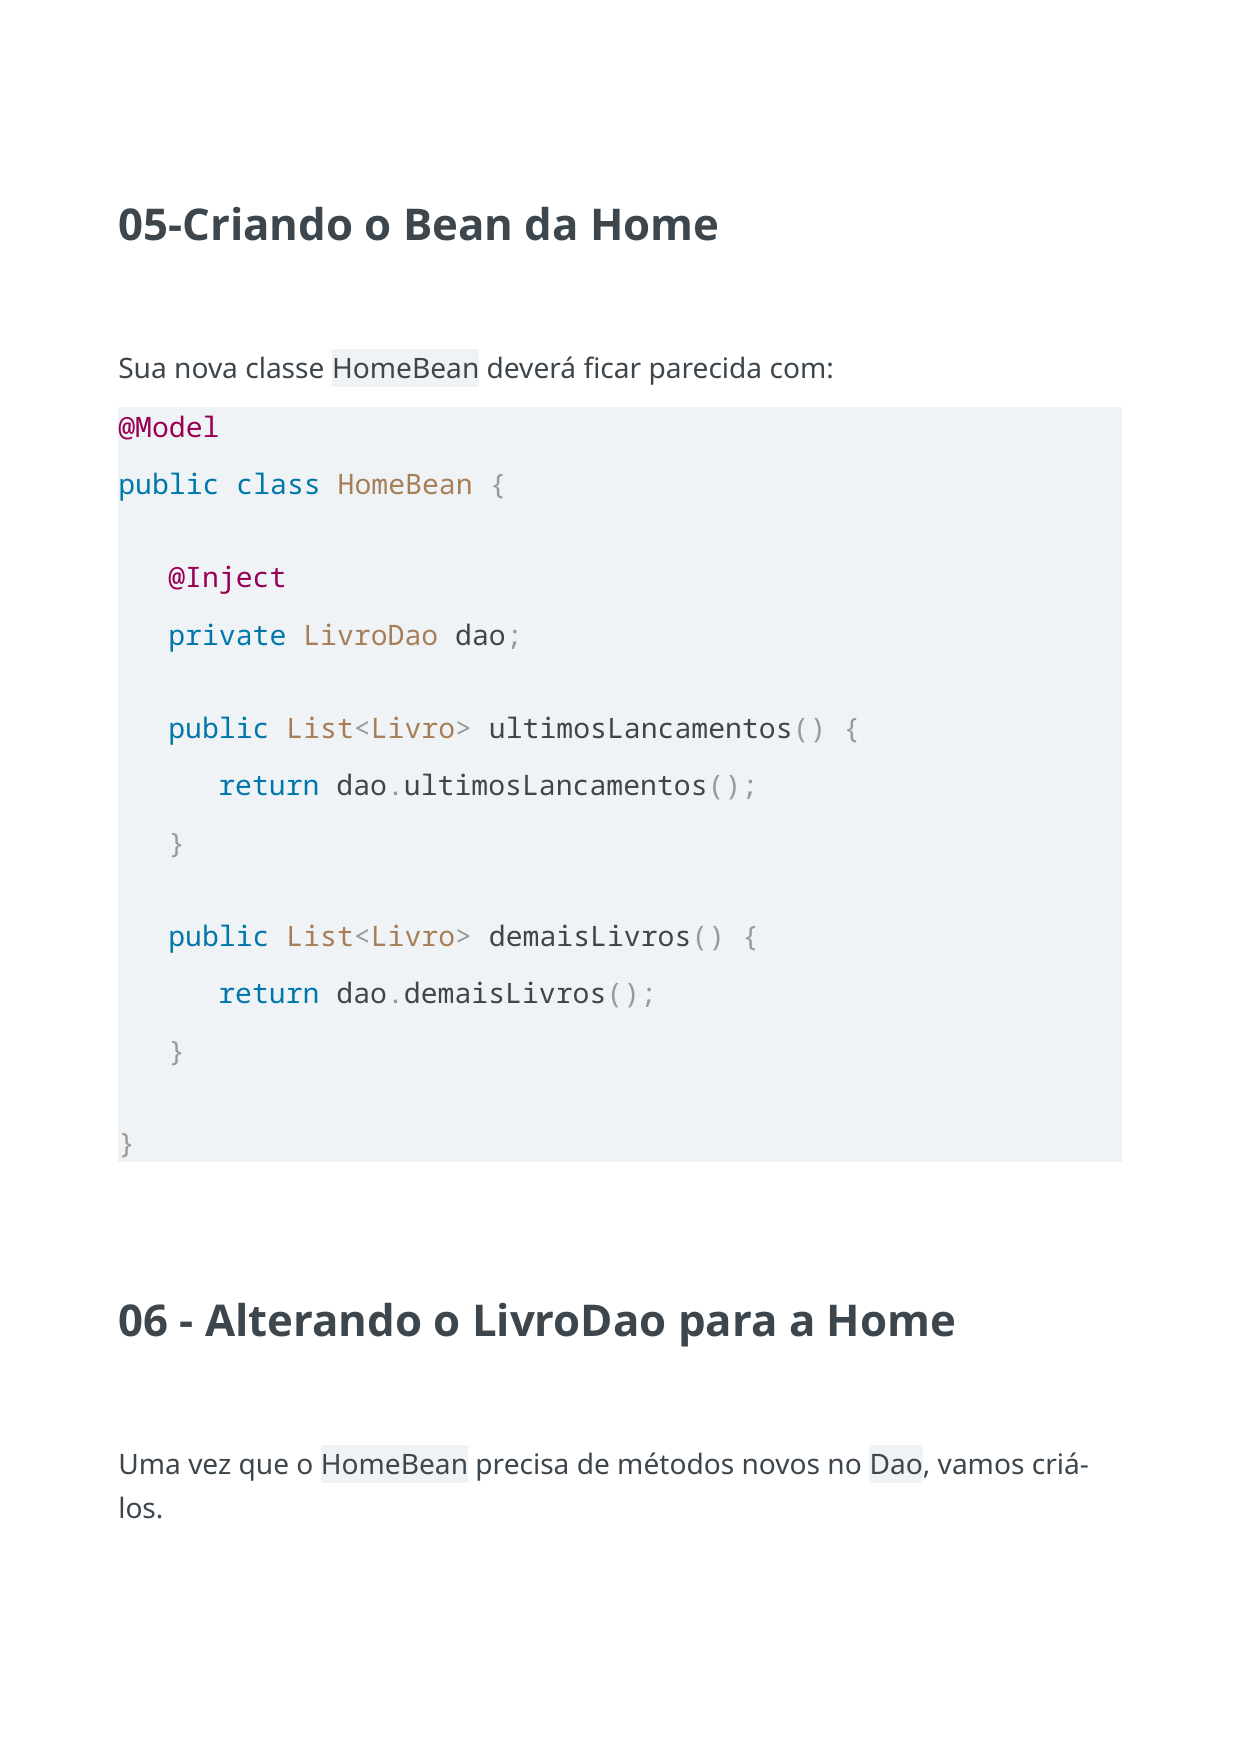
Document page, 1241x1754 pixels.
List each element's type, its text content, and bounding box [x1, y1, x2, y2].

text } [118, 1124, 1122, 1162]
subtitle 06 - Alterando o LivroDao para a Home [118, 1289, 1122, 1349]
text Uma vez que o HomeBean precisa de métodos novos no Dao, vamos criá-los. [118, 1444, 1122, 1527]
text @Model [118, 407, 1122, 446]
text @Inject [118, 558, 1122, 596]
text return dao.demaisLivros(); [118, 973, 1122, 1012]
text public List<Livro> ultimosLancamentos() { [118, 708, 1122, 746]
subtitle 05-Criando o Bean da Home [118, 193, 1122, 253]
text private LivroDao dao; [118, 615, 1122, 653]
text } [118, 1031, 1122, 1069]
text } [118, 823, 1122, 861]
text Sua nova classe HomeBean deverá ficar parecida com: [118, 348, 1122, 387]
text return dao.ultimosLancamentos(); [118, 766, 1122, 804]
text public List<Livro> demaisLivros() { [118, 916, 1122, 954]
text public class HomeBean { [118, 465, 1122, 503]
